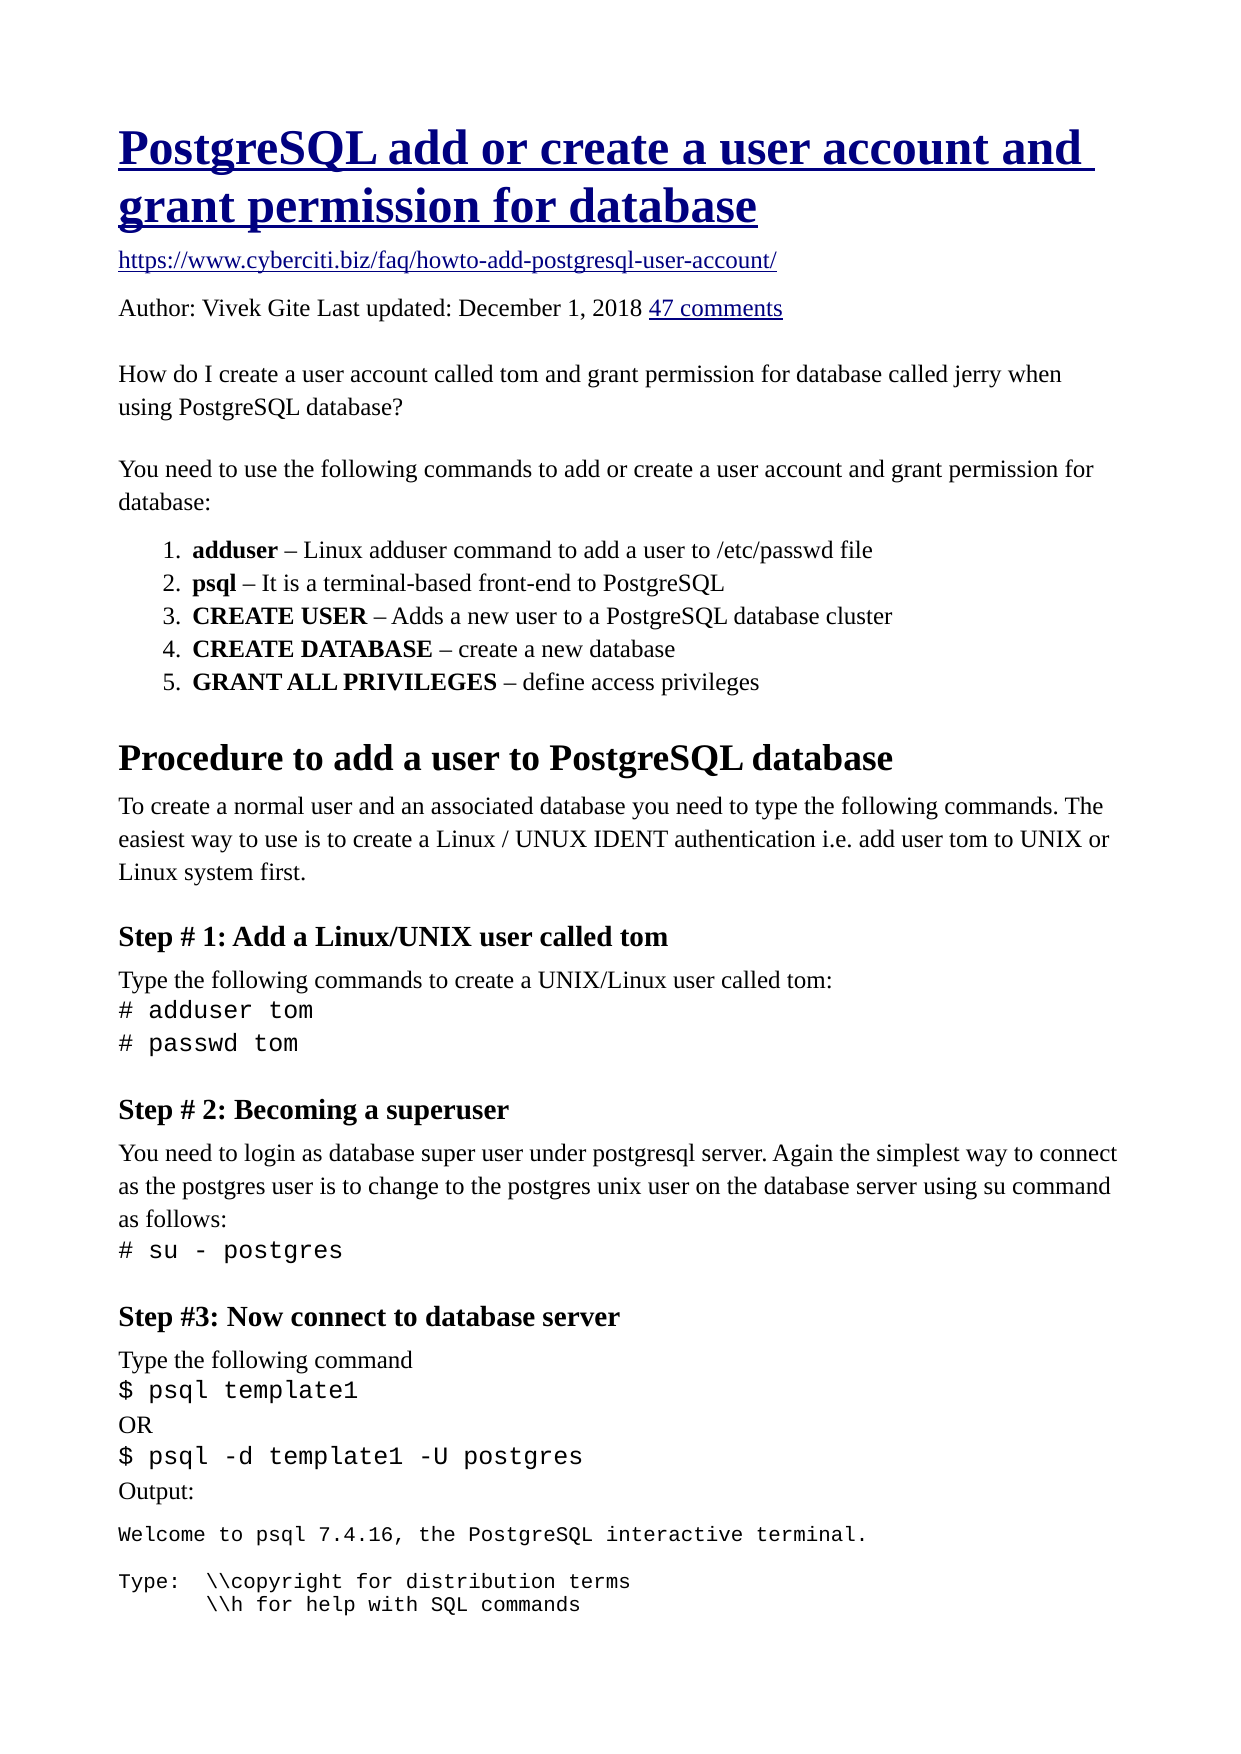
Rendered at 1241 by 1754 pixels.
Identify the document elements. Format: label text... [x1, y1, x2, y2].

subtitle Step # 1: Add a Linux/UNIX user called tom [118, 919, 1122, 953]
subtitle PostgreSQL add or create a user account and grant permission for database [118, 118, 1122, 233]
subtitle Step #3: Now connect to database server [118, 1299, 1122, 1332]
text You need to login as database super user under postgresql server. Again the simplest way to connect as the postgres user is to change to the postgres unix user on the database server using su command as follows: # su - postgres [118, 1138, 1122, 1266]
text Welcome to psql 7.4.16, the PostgreSQL interactive terminal. [118, 1523, 1122, 1547]
text Type the following commands to create a UNIX/Linux user called tom: # adduser tom # passwd tom [118, 965, 1122, 1059]
list psql – It is a terminal-based front-end to PostgreSQL [162, 568, 1122, 596]
text https://www.cyberciti.biz/faq/howto-add-postgresql-user-account/ [118, 246, 1122, 274]
subtitle Step # 2: Becoming a superuser [118, 1092, 1122, 1126]
text Type: \\copyright for distribution terms [118, 1571, 1122, 1594]
text \\h for help with SQL commands [118, 1594, 1122, 1618]
list CREATE DATABASE – create a new database [162, 634, 1122, 662]
list CREATE USER – Adds a new user to a PostgreSQL database cluster [162, 601, 1122, 629]
subtitle Procedure to add a user to PostgreSQL database [118, 735, 1122, 778]
text To create a normal user and an associated database you need to type the following commands. The easiest way to use is to create a Linux / UNUX IDENT authentication i.e. add user tom to UNIX or Linux system first. [118, 791, 1122, 886]
list adduser – Linux adduser command to add a user to /etc/passwd file [162, 535, 1122, 563]
text Author: Vivek Gite Last updated: December 1, 2018 47 comments [118, 293, 1122, 322]
list GRANT ALL PRIVILEGES – define access privileges [162, 667, 1122, 696]
text Type the following command $ psql template1 OR $ psql -d template1 -U postgres Output: [118, 1345, 1122, 1505]
text How do I create a user account called tom and grant permission for database called jerry when using PostgreSQL database? You need to use the following commands to add or create a user account and grant permission for database: [118, 359, 1122, 516]
